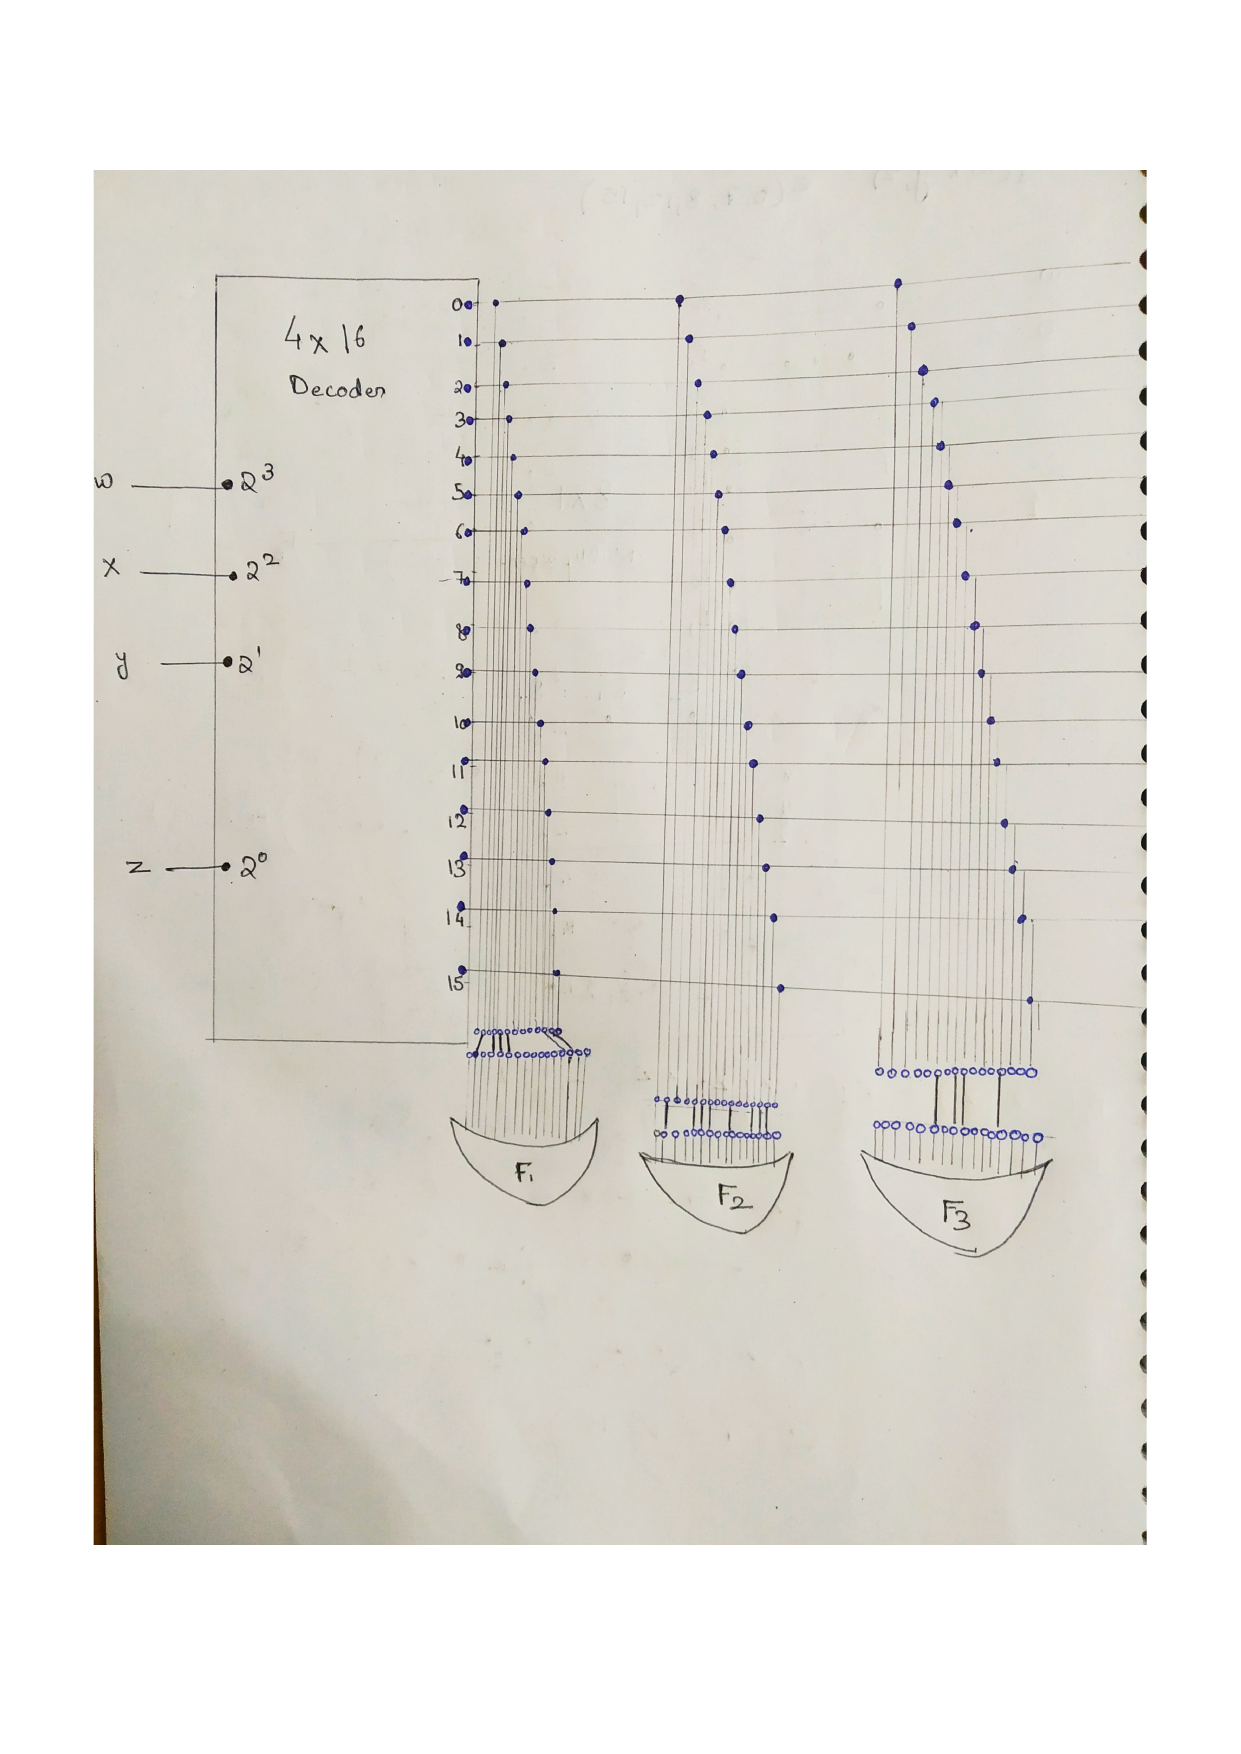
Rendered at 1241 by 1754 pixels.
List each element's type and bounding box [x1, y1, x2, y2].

picture [93, 170, 1147, 1545]
